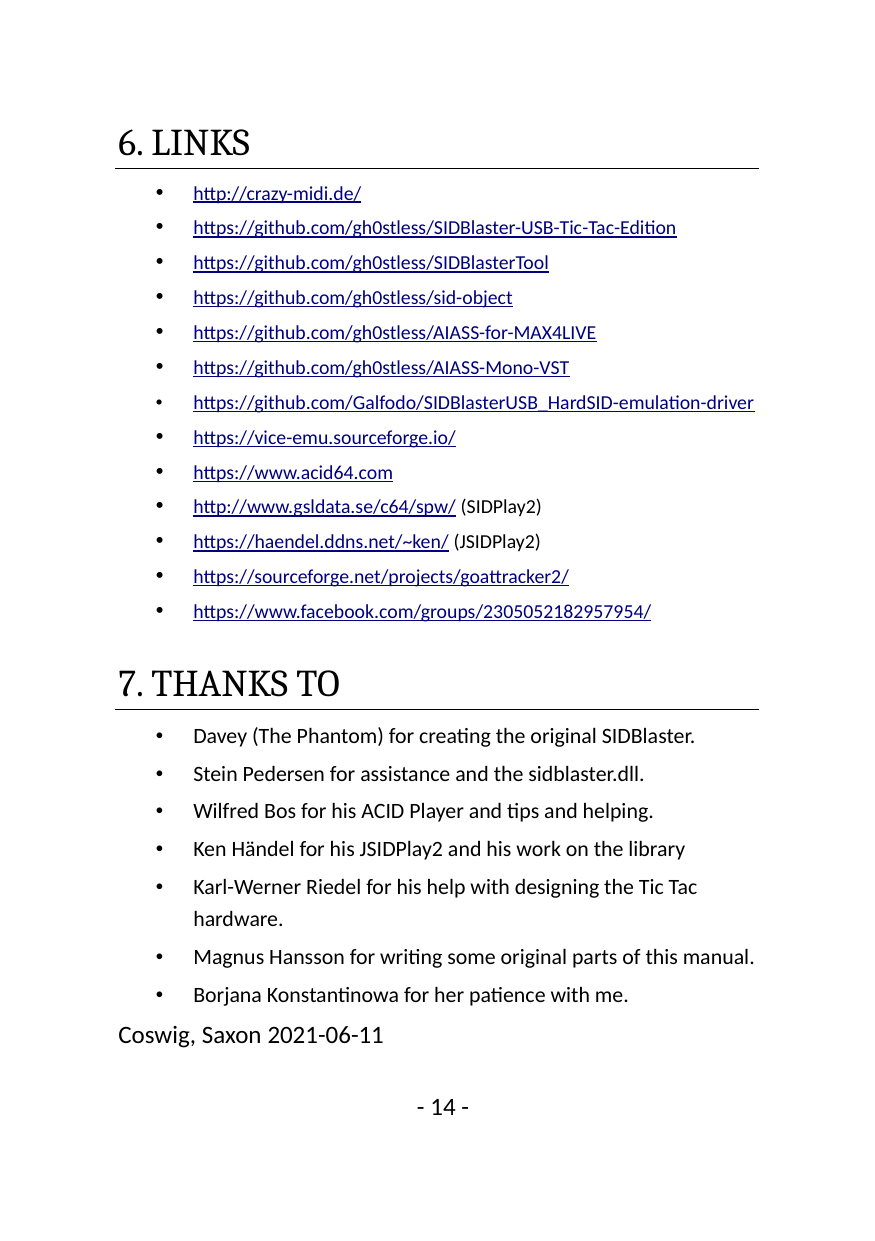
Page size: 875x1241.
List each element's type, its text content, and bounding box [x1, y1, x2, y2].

list Davey (The Phantom) for creating the original SIDBlaster. [156, 722, 756, 748]
list https://www.acid64.com [156, 460, 756, 484]
subtitle Links [115, 118, 759, 168]
list https://github.com/gh0stless/AIASS-Mono-VST [156, 355, 756, 379]
list http://crazy-midi.de/ [156, 181, 756, 205]
list Wilfred Bos for his ACID Player and tips and helping. [156, 798, 756, 824]
list https://vice-emu.sourceforge.io/ [156, 425, 756, 449]
list Borjana Konstantinowa for her patience with me. [156, 981, 756, 1008]
subtitle Thanks to [115, 659, 759, 709]
list https://github.com/Galfodo/SIDBlasterUSB_HardSID-emulation-driver [156, 390, 756, 414]
list https://haendel.ddns.net/~ken/ (JSIDPlay2) [156, 529, 756, 554]
list https://www.facebook.com/groups/2305052182957954/ [156, 599, 756, 623]
list https://github.com/gh0stless/SIDBlasterTool [156, 250, 756, 274]
list https://sourceforge.net/projects/goattracker2/ [156, 564, 756, 589]
text Coswig, Saxon 2021-06-11 [118, 1019, 756, 1050]
list Stein Pedersen for assistance and the sidblaster.dll. [156, 760, 756, 786]
list Ken Händel for his JSIDPlay2 and his work on the library [156, 836, 756, 862]
list http://www.gsldata.se/c64/spw/ (SIDPlay2) [156, 495, 756, 519]
list Karl-Werner Riedel for his help with designing the Tic Tac hardware. [156, 873, 756, 932]
list https://github.com/gh0stless/SIDBlaster-USB-Tic-Tac-Edition [156, 216, 756, 240]
list https://github.com/gh0stless/AIASS-for-MAX4LIVE [156, 320, 756, 344]
list Magnus Hansson for writing some original parts of this manual. [156, 943, 756, 970]
list https://github.com/gh0stless/sid-object [156, 285, 756, 309]
